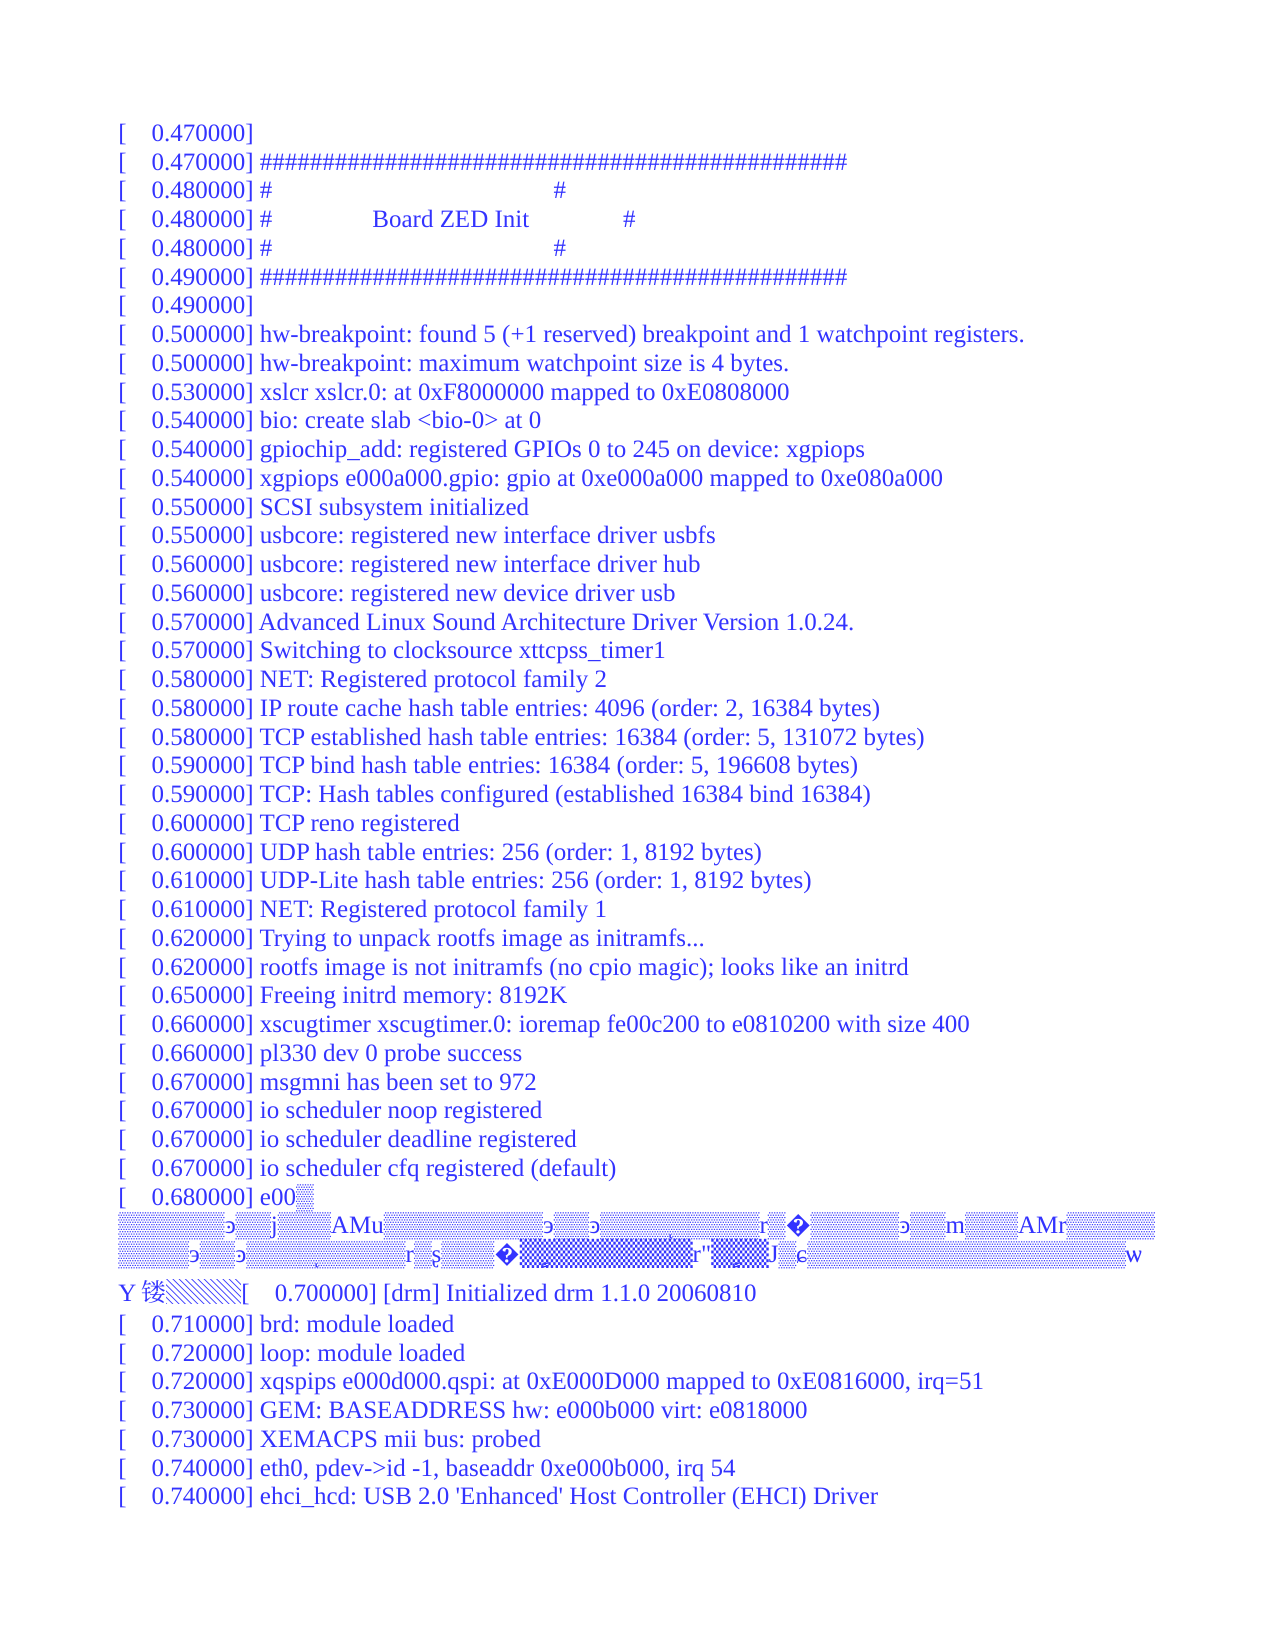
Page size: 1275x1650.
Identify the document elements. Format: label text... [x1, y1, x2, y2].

text [ 0.500000] hw-breakpoint: found 5 (+1 reserved) breakpoint and 1 watchpoint registers. [118, 319, 1157, 348]
text [ 0.540000] xgpiops e000a000.gpio: gpio at 0xe000a000 mapped to 0xe080a000 [118, 463, 1157, 492]
text [ 0.560000] usbcore: registered new interface driver hub [118, 549, 1157, 578]
text [ 0.500000] hw-breakpoint: maximum watchpoint size is 4 bytes. [118, 348, 1157, 377]
text [ 0.740000] eth0, pdev->id -1, baseaddr 0xe000b000, irq 54 [118, 1453, 1157, 1481]
text [ 0.540000] bio: create slab <bio-0> at 0 [118, 406, 1157, 434]
text [ 0.470000] ############################################### [118, 147, 1157, 176]
text [ 0.550000] SCSI subsystem initialized [118, 492, 1157, 521]
text [ 0.590000] TCP bind hash table entries: 16384 (order: 5, 196608 bytes) [118, 751, 1157, 779]
text [ 0.580000] IP route cache hash table entries: 4096 (order: 2, 16384 bytes) [118, 693, 1157, 722]
text [ 0.480000] # # [118, 176, 1157, 204]
text [ 0.550000] usbcore: registered new interface driver usbfs [118, 521, 1157, 549]
text [ 0.490000] [118, 291, 1157, 319]
text [ 0.580000] NET: Registered protocol family 2 [118, 664, 1157, 693]
text [ 0.490000] ############################################### [118, 262, 1157, 291]
text [ 0.730000] XEMACPS mii bus: probed [118, 1424, 1157, 1453]
text [ 0.560000] usbcore: registered new device driver usb [118, 578, 1157, 607]
text [ 0.470000] [118, 118, 1157, 147]
text [ 0.670000] msgmni has been set to 972 [118, 1067, 1157, 1096]
text [ 0.530000] xslcr xslcr.0: at 0xF8000000 mapped to 0xE0808000 [118, 377, 1157, 406]
text [ 0.480000] # # [118, 233, 1157, 262]
text [ 0.720000] xqspips e000d000.qspi: at 0xE000D000 mapped to 0xE0816000, irq=51 [118, 1366, 1157, 1395]
text [ 0.600000] TCP reno registered [118, 808, 1157, 837]
text [ 0.580000] TCP established hash table entries: 16384 (order: 5, 131072 bytes) [118, 722, 1157, 751]
text [ 0.650000] Freeing initrd memory: 8192K [118, 981, 1157, 1009]
text [ 0.480000] # Board ZED Init # [118, 204, 1157, 233]
text [ 0.570000] Advanced Linux Sound Architecture Driver Version 1.0.24. [118, 607, 1157, 636]
text [ 0.610000] NET: Registered protocol family 1 [118, 894, 1157, 923]
text [ 0.670000] io scheduler deadline registered [118, 1124, 1157, 1153]
text [ 0.670000] io scheduler noop registered [118, 1096, 1157, 1124]
text [ 0.620000] Trying to unpack rootfs image as initramfs... [118, 923, 1157, 952]
text [ 0.660000] pl330 dev 0 probe success [118, 1038, 1157, 1067]
text [ 0.600000] UDP hash table entries: 256 (order: 1, 8192 bytes) [118, 837, 1157, 866]
text [ 0.720000] loop: module loaded [118, 1338, 1157, 1366]
text [ 0.680000] e00▒ ▒▒▒▒▒▒ͽ▒▒j▒▒▒AMu▒▒▒▒▒▒▒▒▒э▒▒ͽ▒▒▒▒ͅ▒▒▒▒▒r▒�▒▒▒▒▒ͽ▒▒m▒▒▒AMr▒▒▒▒▒▒▒▒▒э▒▒ͽ▒▒▒▒ͅ▒▒▒▒▒r▒ʂ▒▒▒�▒ٍ▒▒▒▒▒▒▒▒r"▒ٍ▒▒J▒ɕ▒▒▒▒▒▒▒▒▒▒▒▒▒▒▒▒▒▒ѡΥ镂▒▒▒[ 0.700000] [drm] Initialized drm 1.1.0 20060810 [118, 1182, 1157, 1309]
text [ 0.620000] rootfs image is not initramfs (no cpio magic); looks like an initrd [118, 952, 1157, 981]
text [ 0.610000] UDP-Lite hash table entries: 256 (order: 1, 8192 bytes) [118, 866, 1157, 894]
text [ 0.730000] GEM: BASEADDRESS hw: e000b000 virt: e0818000 [118, 1395, 1157, 1424]
text [ 0.740000] ehci_hcd: USB 2.0 'Enhanced' Host Controller (EHCI) Driver [118, 1481, 1157, 1510]
text [ 0.660000] xscugtimer xscugtimer.0: ioremap fe00c200 to e0810200 with size 400 [118, 1009, 1157, 1038]
text [ 0.710000] brd: module loaded [118, 1309, 1157, 1338]
text [ 0.590000] TCP: Hash tables configured (established 16384 bind 16384) [118, 779, 1157, 808]
text [ 0.670000] io scheduler cfq registered (default) [118, 1153, 1157, 1182]
text [ 0.540000] gpiochip_add: registered GPIOs 0 to 245 on device: xgpiops [118, 434, 1157, 463]
text [ 0.570000] Switching to clocksource xttcpss_timer1 [118, 636, 1157, 664]
